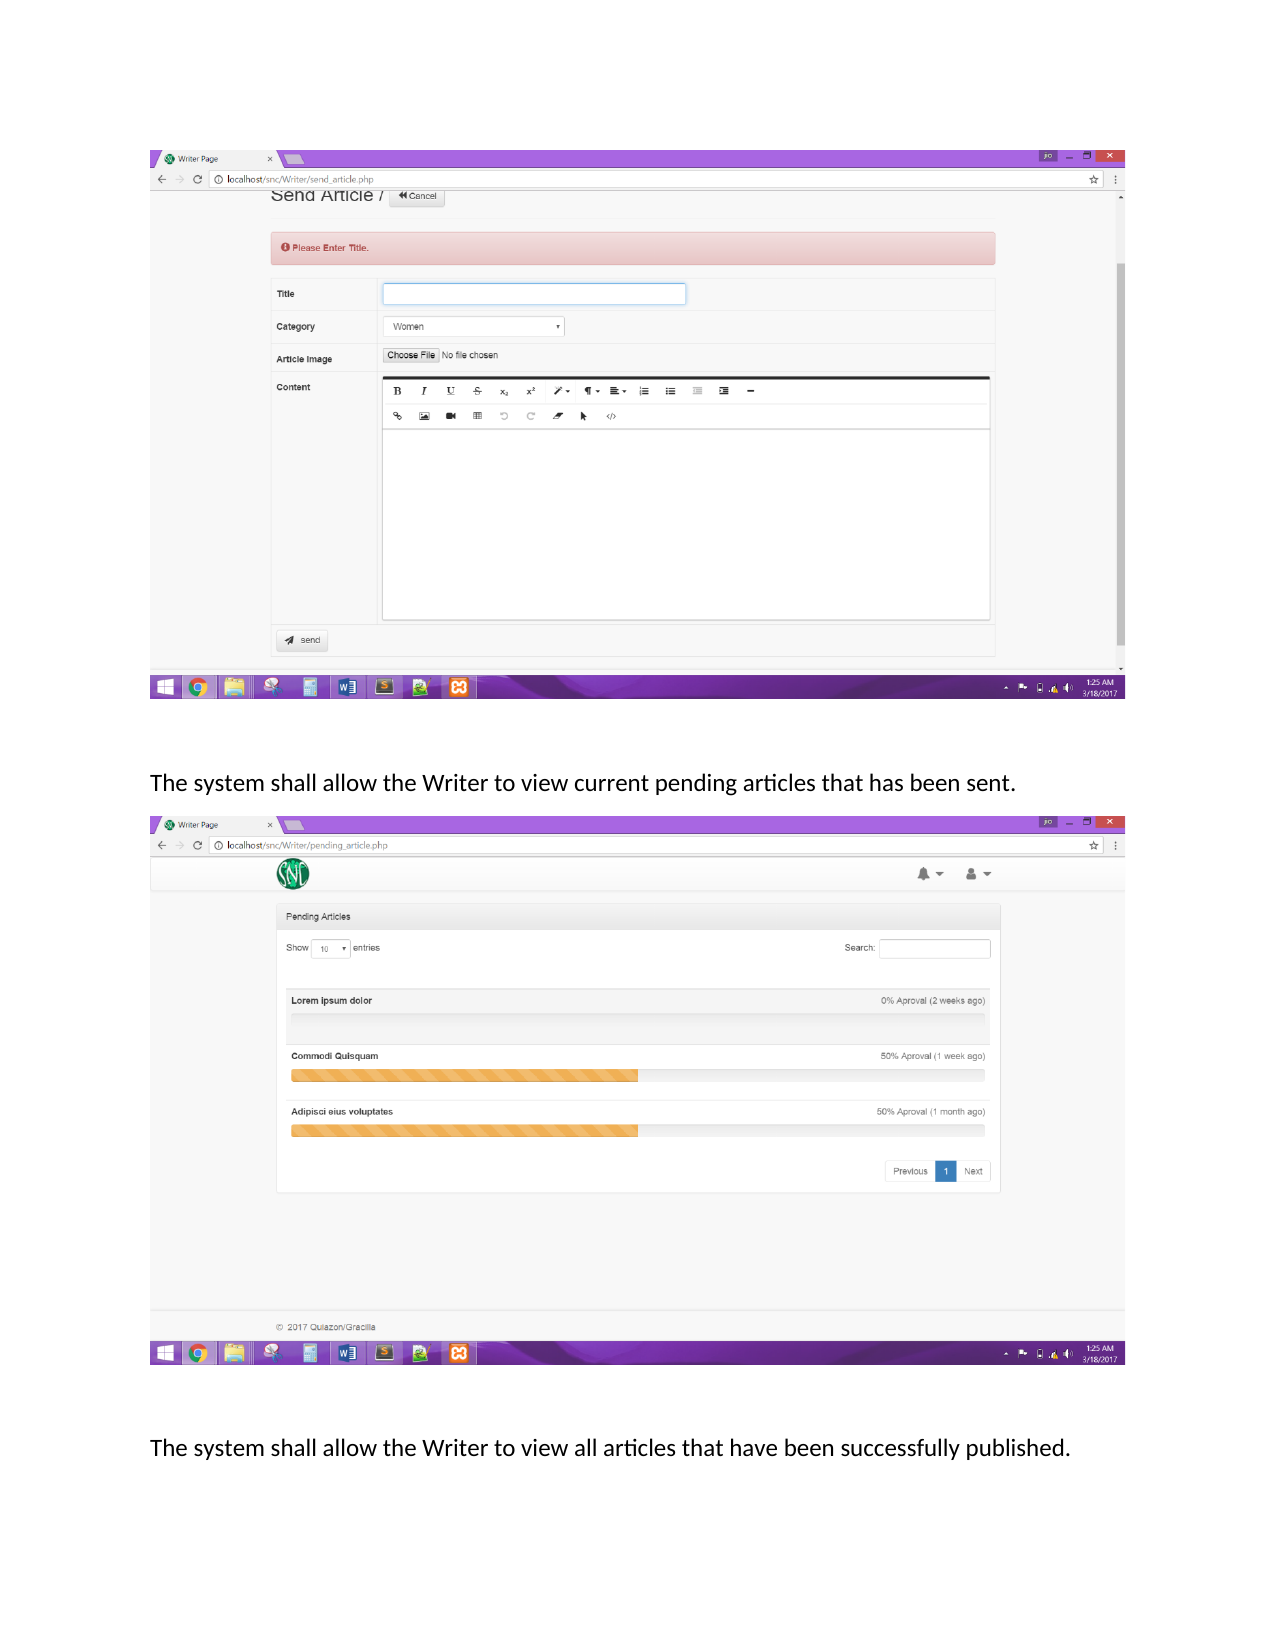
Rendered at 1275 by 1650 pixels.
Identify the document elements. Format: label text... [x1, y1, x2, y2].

text The system shall allow the Writer to view all articles that have been successfully published. [150, 1433, 1125, 1463]
text The system shall allow the Writer to view current pending articles that has been sent. [150, 767, 1125, 797]
